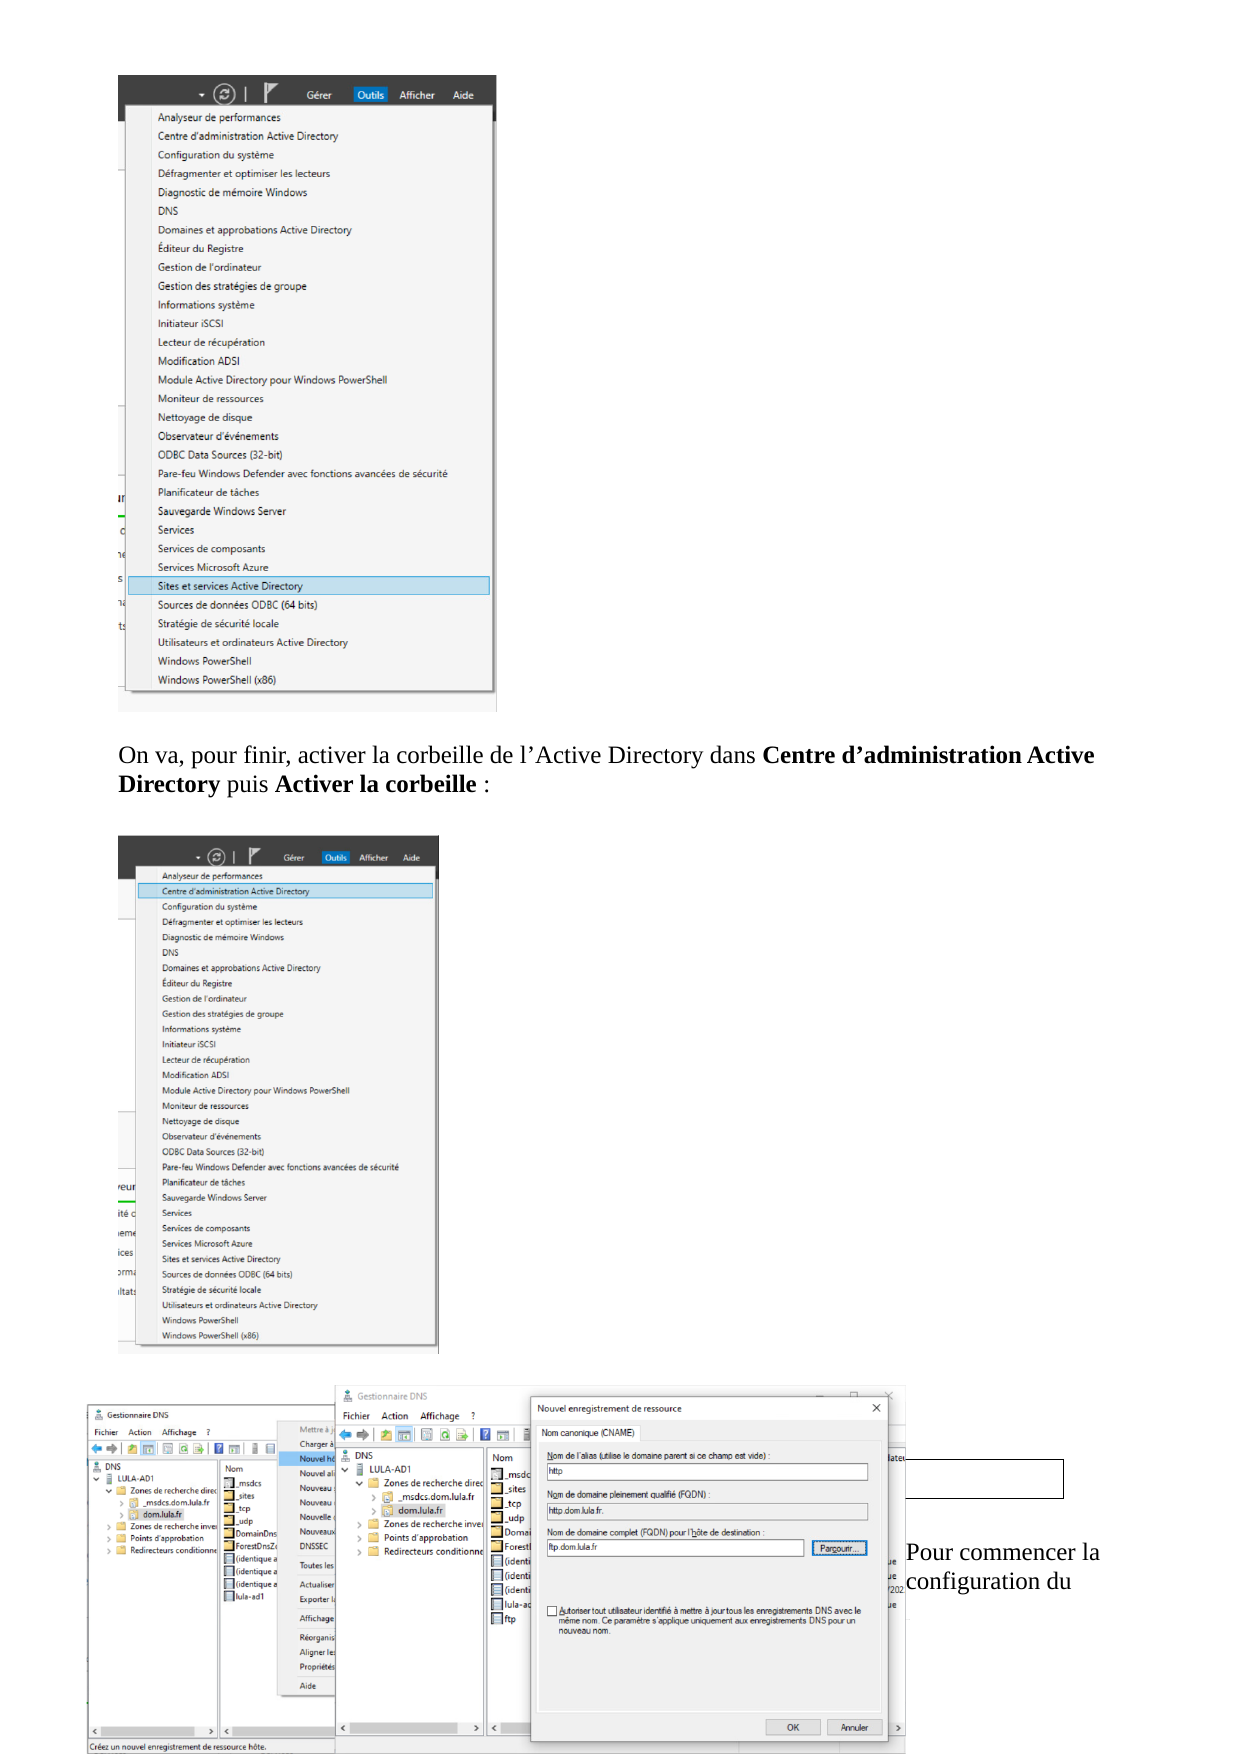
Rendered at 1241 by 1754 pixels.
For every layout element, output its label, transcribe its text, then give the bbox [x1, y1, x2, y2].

text On va, pour finir, activer la corbeille de l’Active Directory dans Centre d’administration Active Directory puis Activer la corbeille : [118, 75, 1122, 1459]
text Pour commencer la configuration du [906, 1499, 1122, 1595]
table_header Configuration du Serveur DNS [906, 1460, 1063, 1498]
